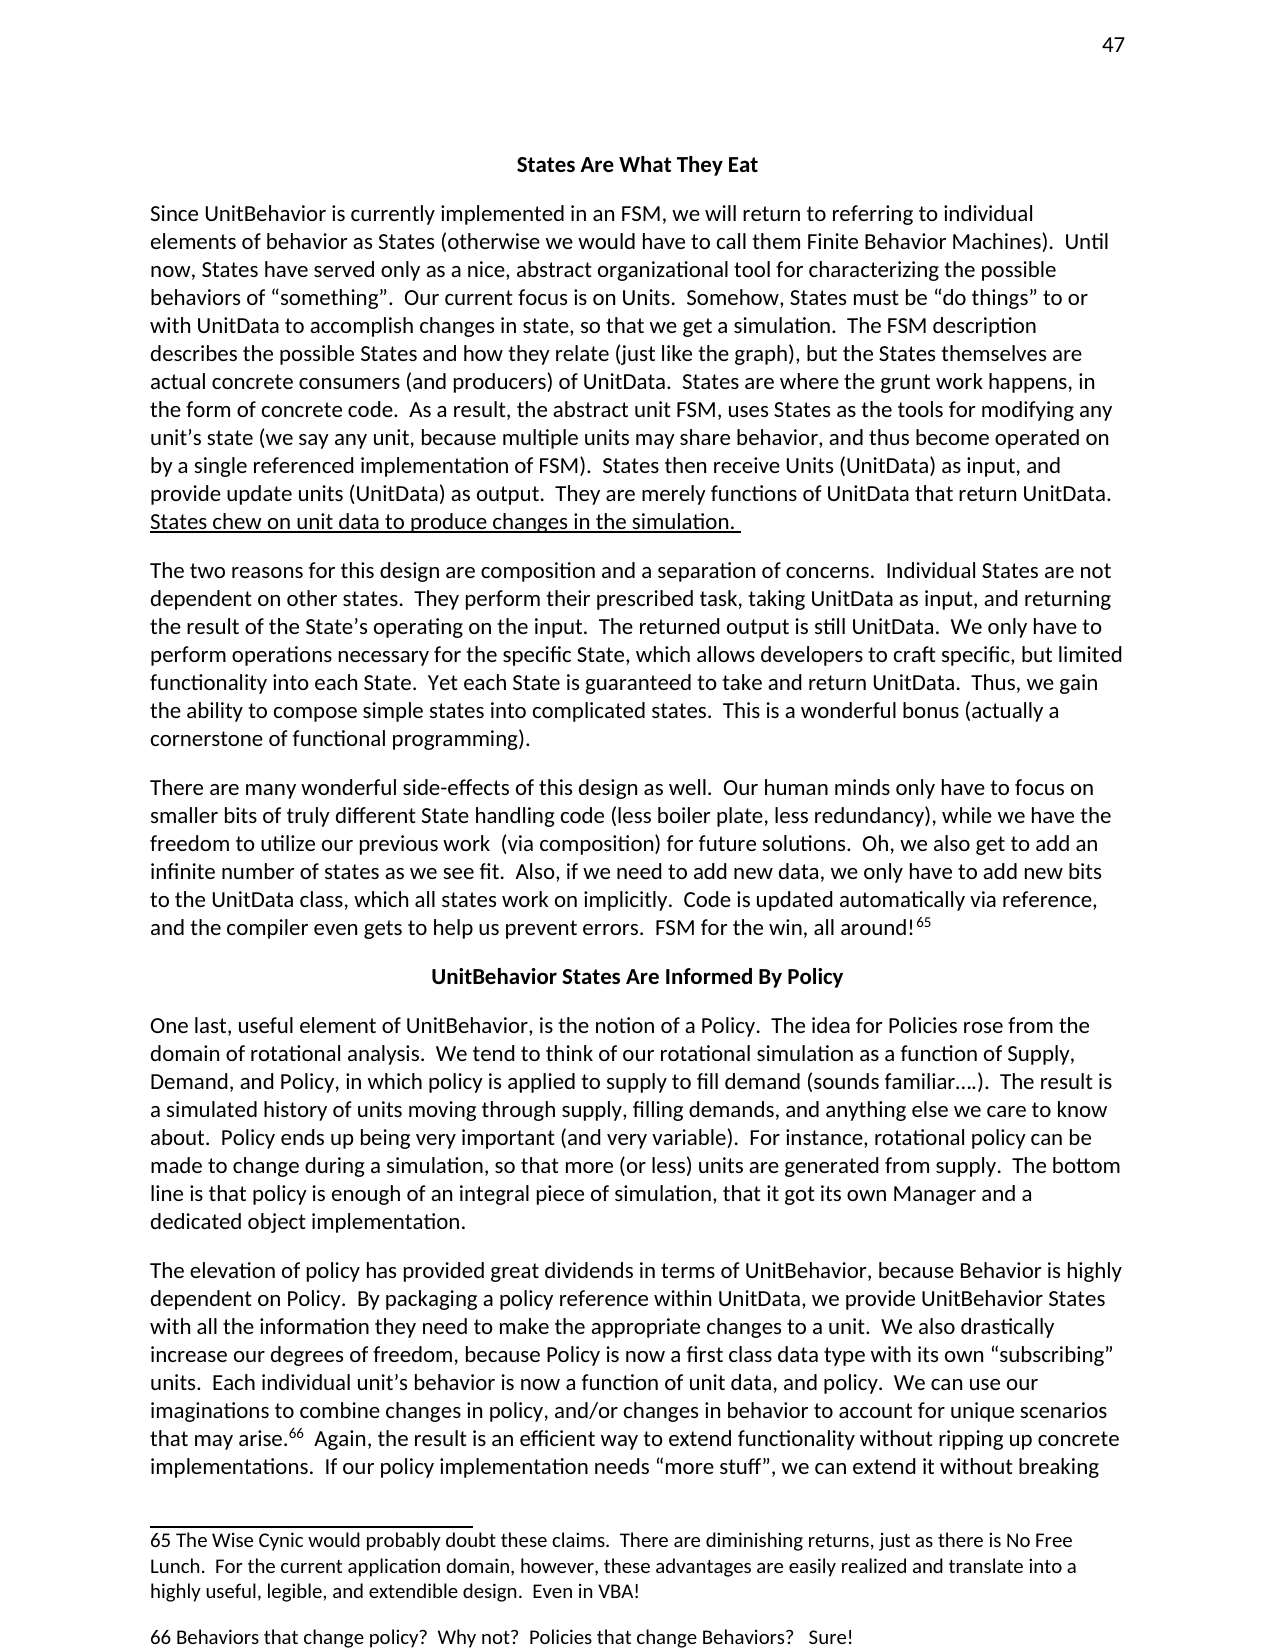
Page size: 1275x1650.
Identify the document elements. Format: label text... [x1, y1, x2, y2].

text The elevation of policy has provided great dividends in terms of UnitBehavior, because Behavior is highly dependent on Policy. By packaging a policy reference within UnitData, we provide UnitBehavior States with all the information they need to make the appropriate changes to a unit. We also drastically increase our degrees of freedom, because Policy is now a first class data type with its own “subscribing” units. Each individual unit’s behavior is now a function of unit data, and policy. We can use our imaginations to combine changes in policy, and/or changes in behavior to account for unique scenarios that may arise. Again, the result is an efficient way to extend functionality without ripping up concrete implementations. If our policy implementation needs “more stuff”, we can extend it without breaking [150, 1256, 1125, 1480]
text UnitBehavior States Are Informed By Policy [150, 962, 1125, 990]
text One last, useful element of UnitBehavior, is the notion of a Policy. The idea for Policies rose from the domain of rotational analysis. We tend to think of our rotational simulation as a function of Supply, Demand, and Policy, in which policy is applied to supply to fill demand (sounds familiar….). The result is a simulated history of units moving through supply, filling demands, and anything else we care to know about. Policy ends up being very important (and very variable). For instance, rotational policy can be made to change during a simulation, so that more (or less) units are generated from supply. The bottom line is that policy is enough of an integral piece of simulation, that it got its own Manager and a dedicated object implementation. [150, 1011, 1125, 1235]
text Since UnitBehavior is currently implemented in an FSM, we will return to referring to individual elements of behavior as States (otherwise we would have to call them Finite Behavior Machines). Until now, States have served only as a nice, abstract organizational tool for characterizing the possible behaviors of “something”. Our current focus is on Units. Somehow, States must be “do things” to or with UnitData to accomplish changes in state, so that we get a simulation. The FSM description describes the possible States and how they relate (just like the graph), but the States themselves are actual concrete consumers (and producers) of UnitData. States are where the grunt work happens, in the form of concrete code. As a result, the abstract unit FSM, uses States as the tools for modifying any unit’s state (we say any unit, because multiple units may share behavior, and thus become operated on by a single referenced implementation of FSM). States then receive Units (UnitData) as input, and provide update units (UnitData) as output. They are merely functions of UnitData that return UnitData. States chew on unit data to produce changes in the simulation. [150, 199, 1125, 535]
text Behaviors that change policy? Why not? Policies that change Behaviors? Sure! [150, 1624, 1125, 1650]
text The two reasons for this design are composition and a separation of concerns. Individual States are not dependent on other states. They perform their prescribed task, taking UnitData as input, and returning the result of the State’s operating on the input. The returned output is still UnitData. We only have to perform operations necessary for the specific State, which allows developers to craft specific, but limited functionality into each State. Yet each State is guaranteed to take and return UnitData. Thus, we gain the ability to compose simple states into complicated states. This is a wonderful bonus (actually a cornerstone of functional programming). [150, 556, 1125, 752]
text There are many wonderful side-effects of this design as well. Our human minds only have to focus on smaller bits of truly different State handling code (less boiler plate, less redundancy), while we have the freedom to utilize our previous work (via composition) for future solutions. Oh, we also get to add an infinite number of states as we see fit. Also, if we need to add new data, we only have to add new bits to the UnitData class, which all states work on implicitly. Code is updated automatically via reference, and the compiler even gets to help us prevent errors. FSM for the win, all around! [150, 773, 1125, 941]
text The Wise Cynic would probably doubt these claims. There are diminishing returns, just as there is No Free Lunch. For the current application domain, however, these advantages are easily realized and translate into a highly useful, legible, and extendible design. Even in VBA! [150, 1527, 1125, 1604]
text States Are What They Eat [150, 150, 1125, 178]
